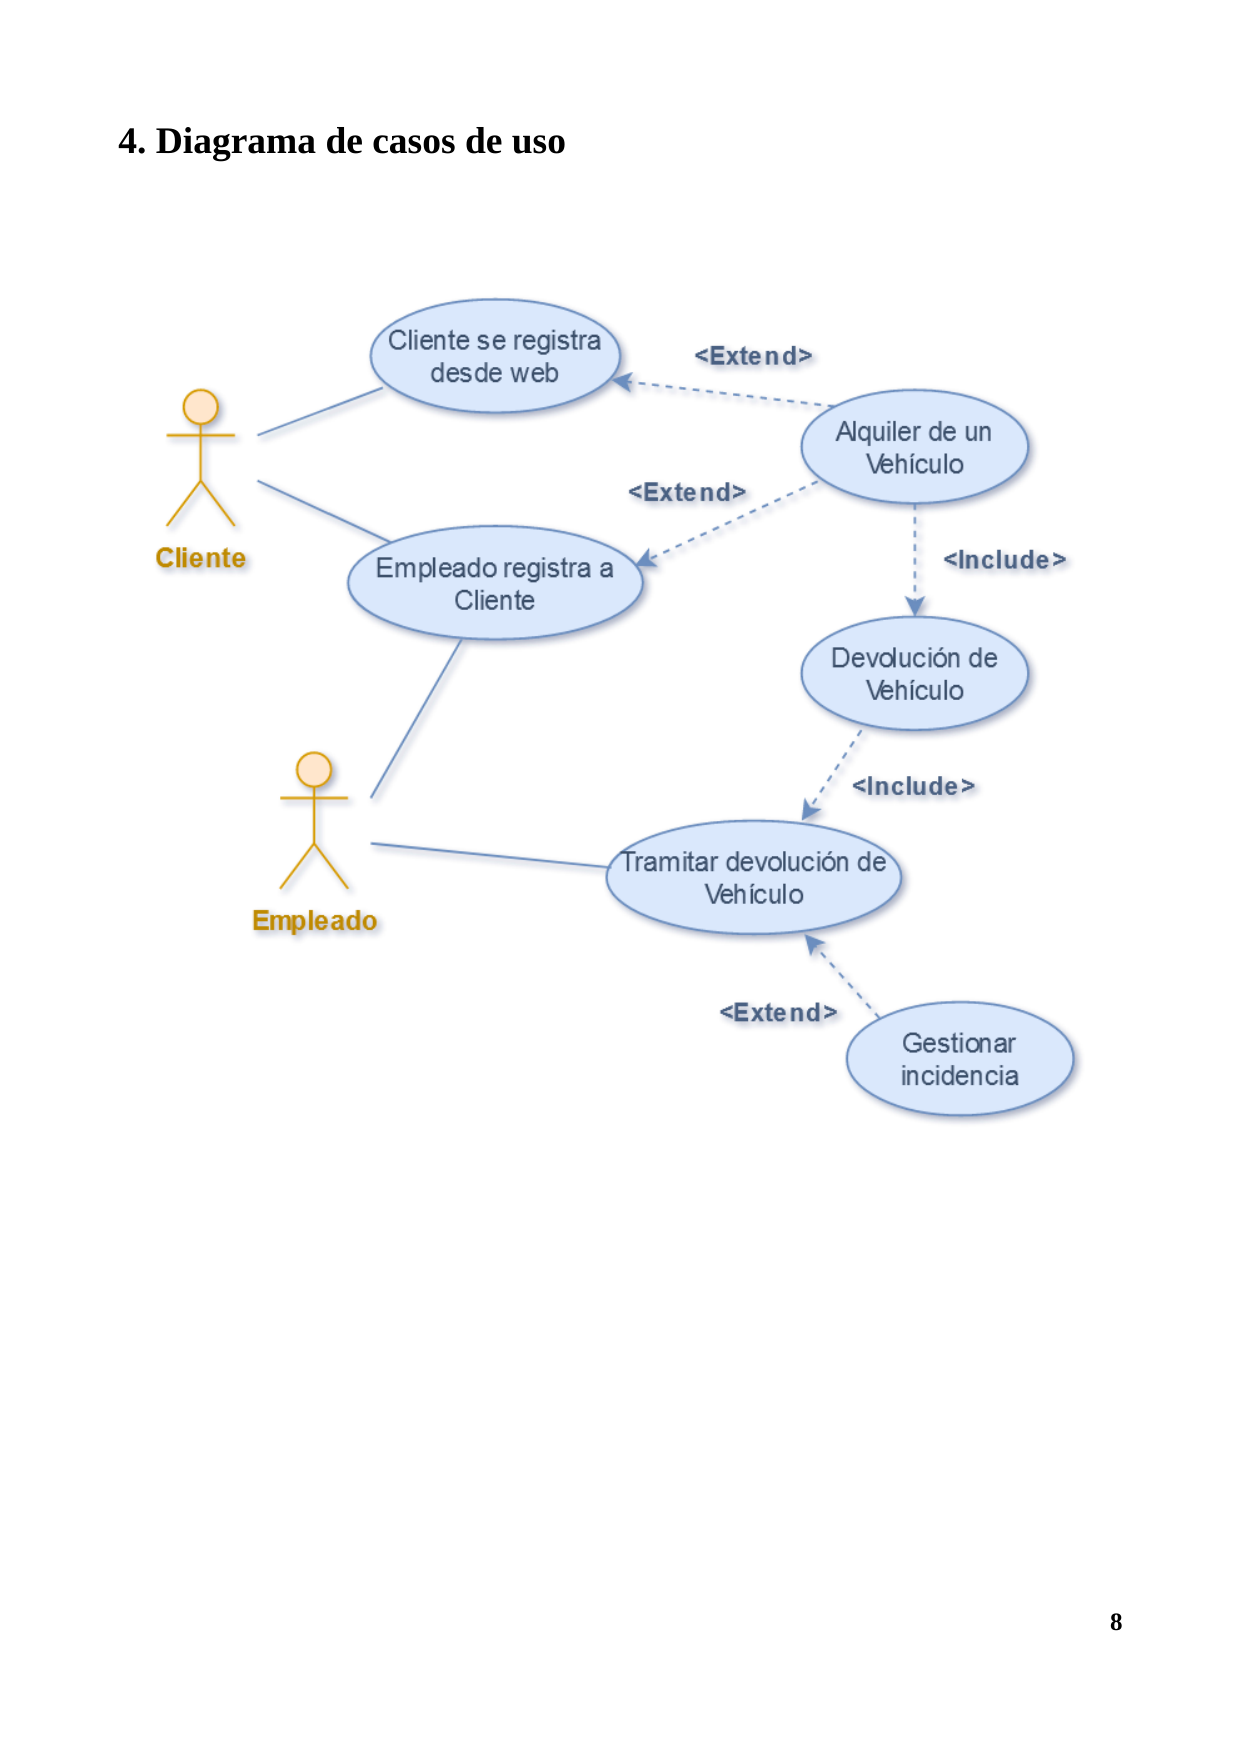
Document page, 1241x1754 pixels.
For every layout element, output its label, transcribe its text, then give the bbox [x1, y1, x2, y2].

text 4. Diagrama de casos de uso [118, 118, 1122, 161]
picture [124, 276, 1116, 1144]
